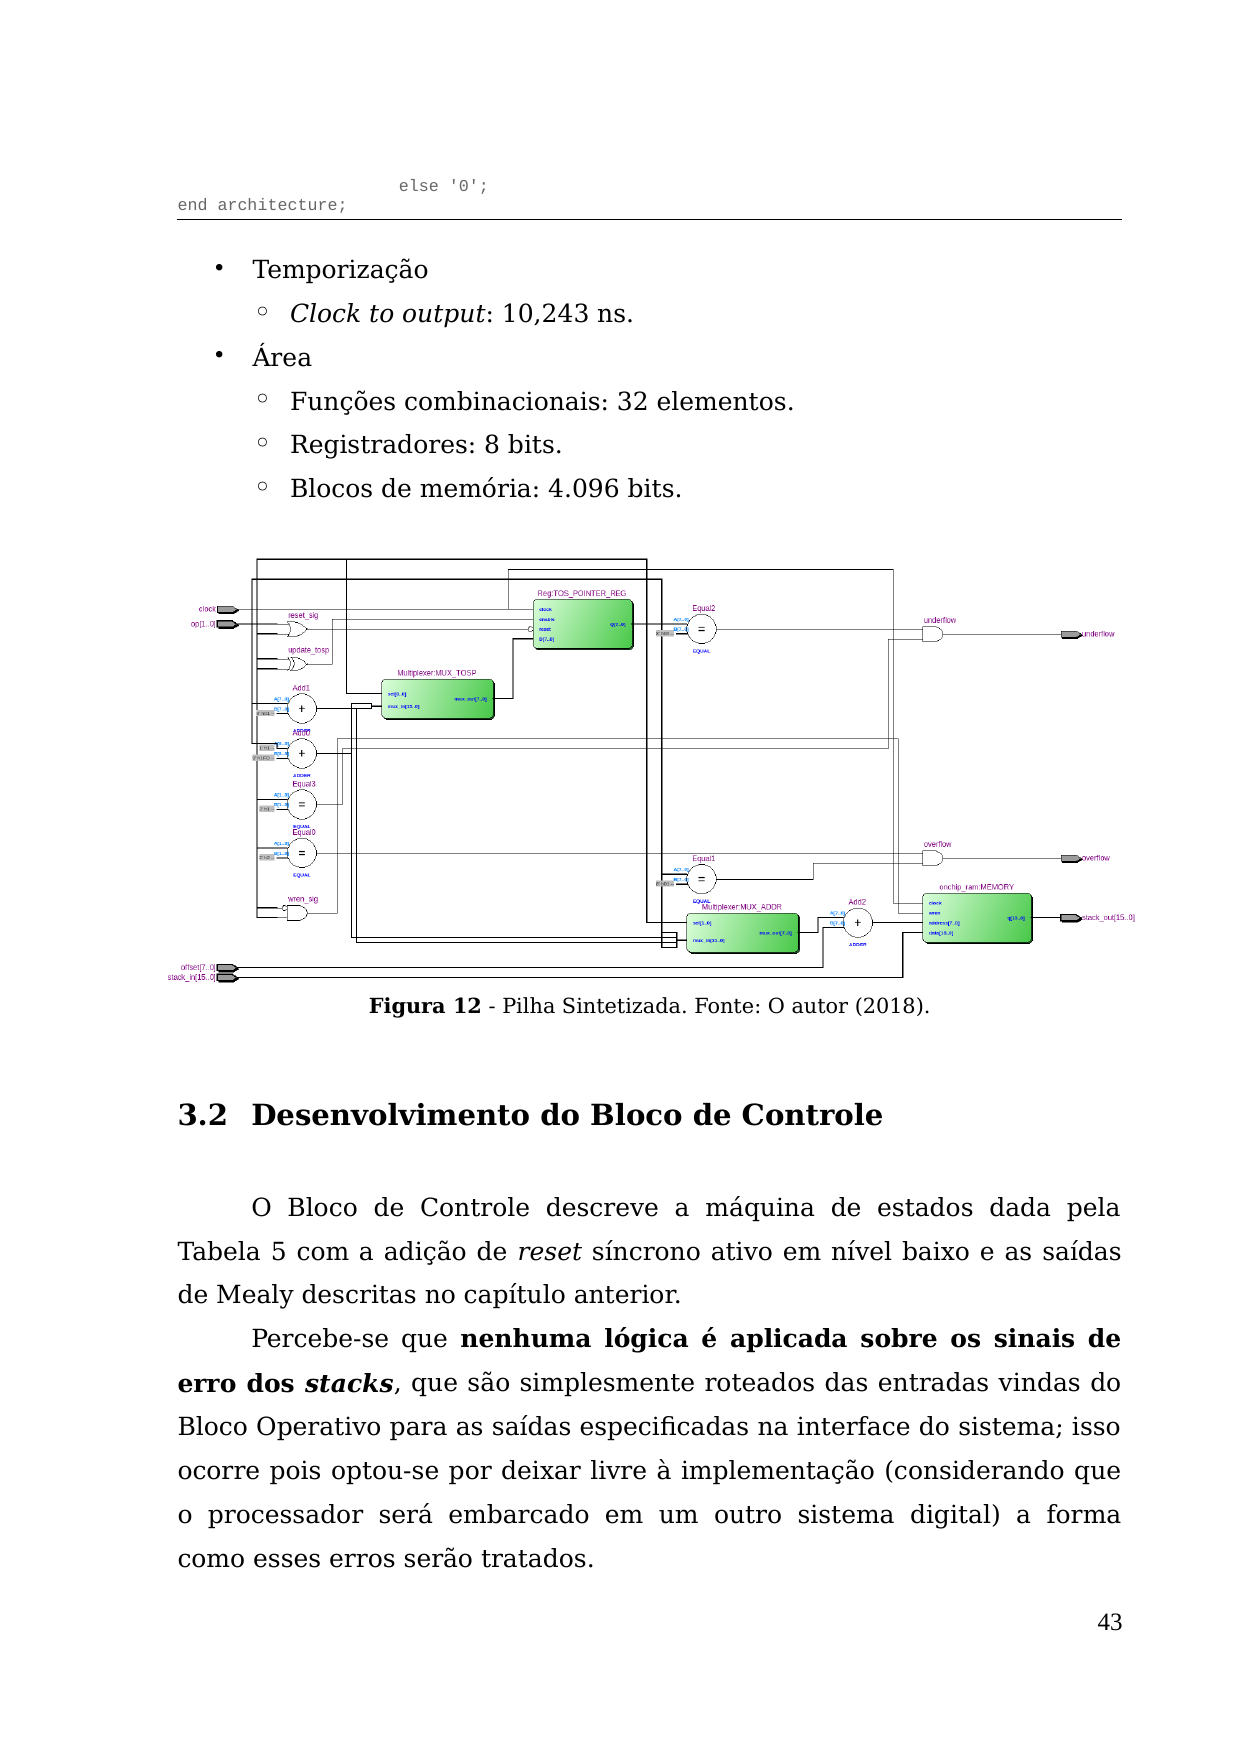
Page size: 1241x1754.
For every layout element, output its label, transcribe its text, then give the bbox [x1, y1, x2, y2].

text end architecture; [177, 196, 1122, 219]
text [177, 542, 1122, 547]
text 3.2 Desenvolvimento do Bloco de Controle [177, 1098, 1122, 1132]
list Área [215, 343, 1122, 372]
list Blocos de memória: 4.096 bits. [252, 474, 1122, 504]
text O Bloco de Controle descreve a máquina de estados dada pela Tabela 5 com a adição de reset síncrono ativo em nível baixo e as saídas de Mealy descritas no capítulo anterior. [177, 1193, 1122, 1310]
list Registradores: 8 bits. [252, 431, 1122, 460]
text Figura 12 - Pilha Sintetizada. Fonte: O autor (2018). [177, 994, 1122, 1018]
text Percebe-se que nenhuma lógica é aplicada sobre os sinais de erro dos stacks, que são simplesmente roteados das entradas vindas do Bloco Operativo para as saídas especificadas na interface do sistema; isso ocorre pois optou-se por deixar livre à implementação (considerando que o processador será embarcado em um outro sistema digital) a forma como esses erros serão tratados. [177, 1324, 1122, 1573]
text else '0'; [177, 177, 1122, 196]
picture [158, 547, 1141, 994]
list Funções combinacionais: 32 elementos. [252, 387, 1122, 416]
list Clock to output: 10,243 ns. [252, 299, 1122, 329]
list Temporização [215, 256, 1122, 285]
